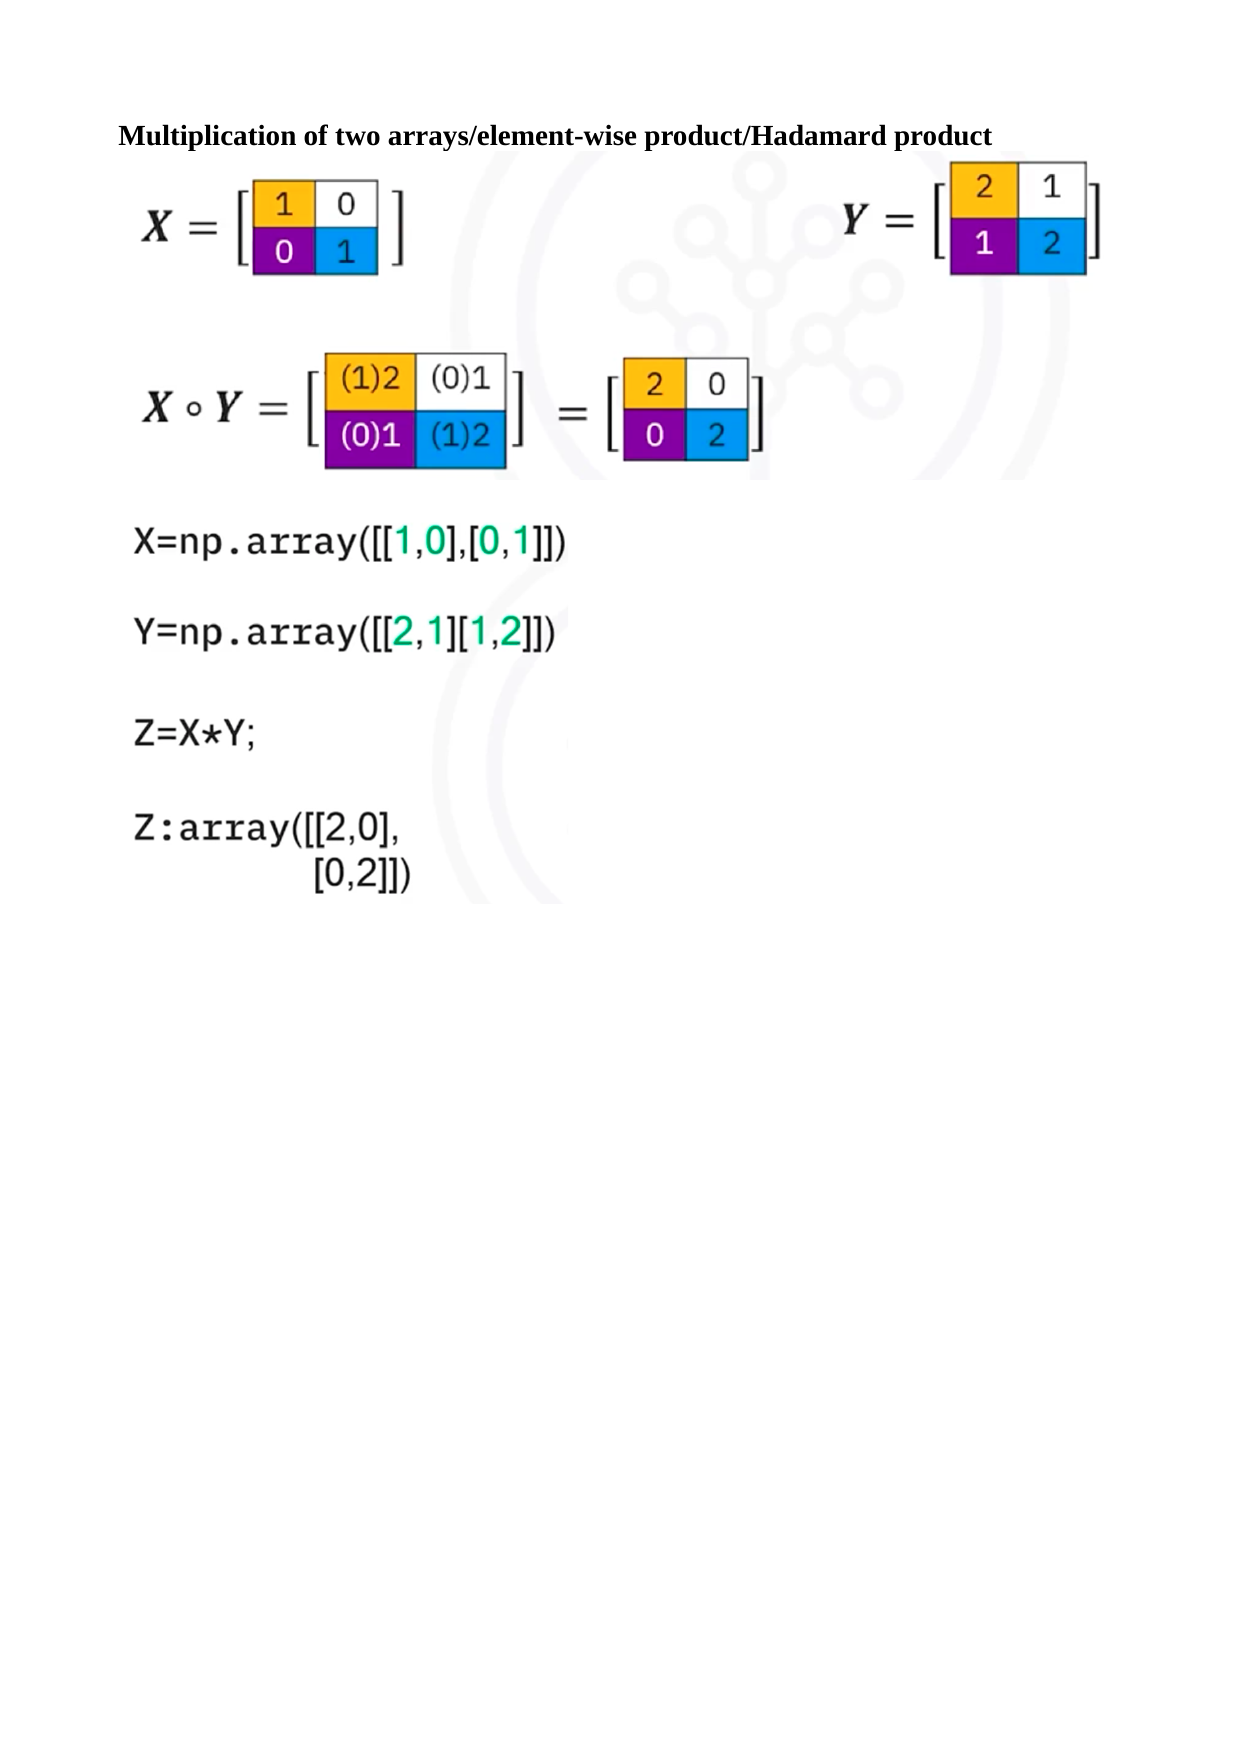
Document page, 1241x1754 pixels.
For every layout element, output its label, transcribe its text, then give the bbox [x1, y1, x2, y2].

picture [118, 151, 1123, 480]
picture [118, 513, 569, 904]
text Multiplication of two arrays/element-wise product/Hadamard product [118, 118, 1122, 151]
